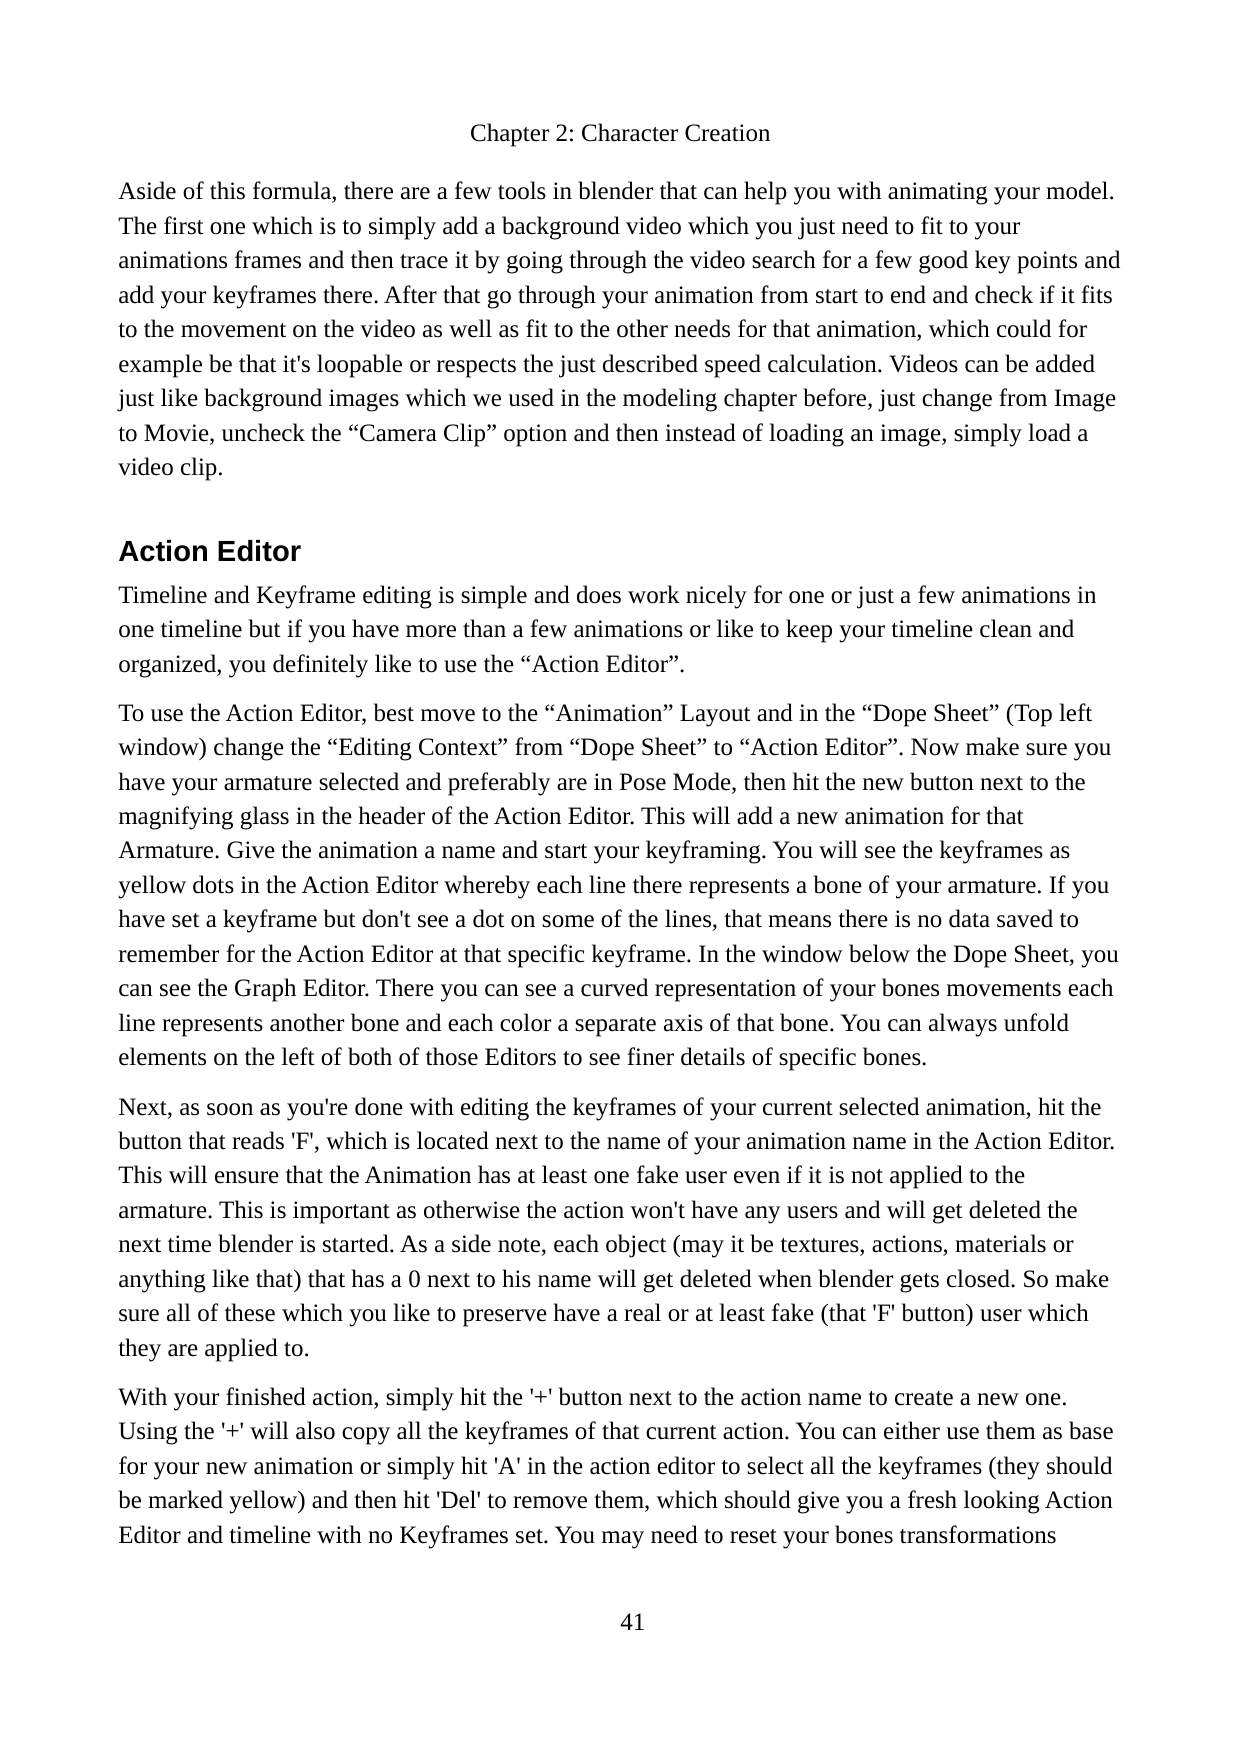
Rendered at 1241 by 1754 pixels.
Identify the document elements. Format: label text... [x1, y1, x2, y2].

text To use the Action Editor, best move to the “Animation” Layout and in the “Dope Sheet” (Top left window) change the “Editing Context” from “Dope Sheet” to “Action Editor”. Now make sure you have your armature selected and preferably are in Pose Mode, then hit the new button next to the magnifying glass in the header of the Action Editor. This will add a new animation for that Armature. Give the animation a name and start your keyframing. You will see the keyframes as yellow dots in the Action Editor whereby each line there represents a bone of your armature. If you have set a keyframe but don't see a dot on some of the lines, that means there is no data saved to remember for the Action Editor at that specific keyframe. In the window below the Dope Sheet, you can see the Graph Editor. There you can see a curved representation of your bones movements each line represents another bone and each color a separate axis of that bone. You can always unfold elements on the left of both of those Editors to see finer details of specific bones. [118, 698, 1122, 1071]
text With your finished action, simply hit the '+' button next to the action name to create a new one. Using the '+' will also copy all the keyframes of that current action. You can either use them as base for your new animation or simply hit 'A' in the action editor to select all the keyframes (they should be marked yellow) and then hit 'Del' to remove them, which should give you a fresh looking Action Editor and timeline with no Keyframes set. You may need to reset your bones transformations [118, 1382, 1122, 1549]
subtitle Action Editor [118, 534, 1122, 567]
text Aside of this formula, there are a few tools in blender that can help you with animating your model. The first one which is to simply add a background video which you just need to fit to your animations frames and then trace it by going through the video search for a few good key points and add your keyframes there. After that go through your animation from start to end and check if it fits to the movement on the video as well as fit to the other needs for that animation, which could for example be that it's loopable or respects the just described speed calculation. Videos can be added just like background images which we used in the modeling chapter before, just change from Image to Movie, uncheck the “Camera Clip” option and then instead of loading an image, simply load a video clip. [118, 176, 1122, 481]
text Next, as soon as you're done with editing the keyframes of your current selected animation, hit the button that reads 'F', which is located next to the name of your animation name in the Action Editor. This will ensure that the Animation has at least one fake user even if it is not applied to the armature. This is important as otherwise the action won't have any users and will get deleted the next time blender is started. As a side note, each object (may it be textures, actions, materials or anything like that) that has a 0 next to his name will get deleted when blender gets closed. So make sure all of these which you like to preserve have a real or at least fake (that 'F' button) user which they are applied to. [118, 1092, 1122, 1362]
